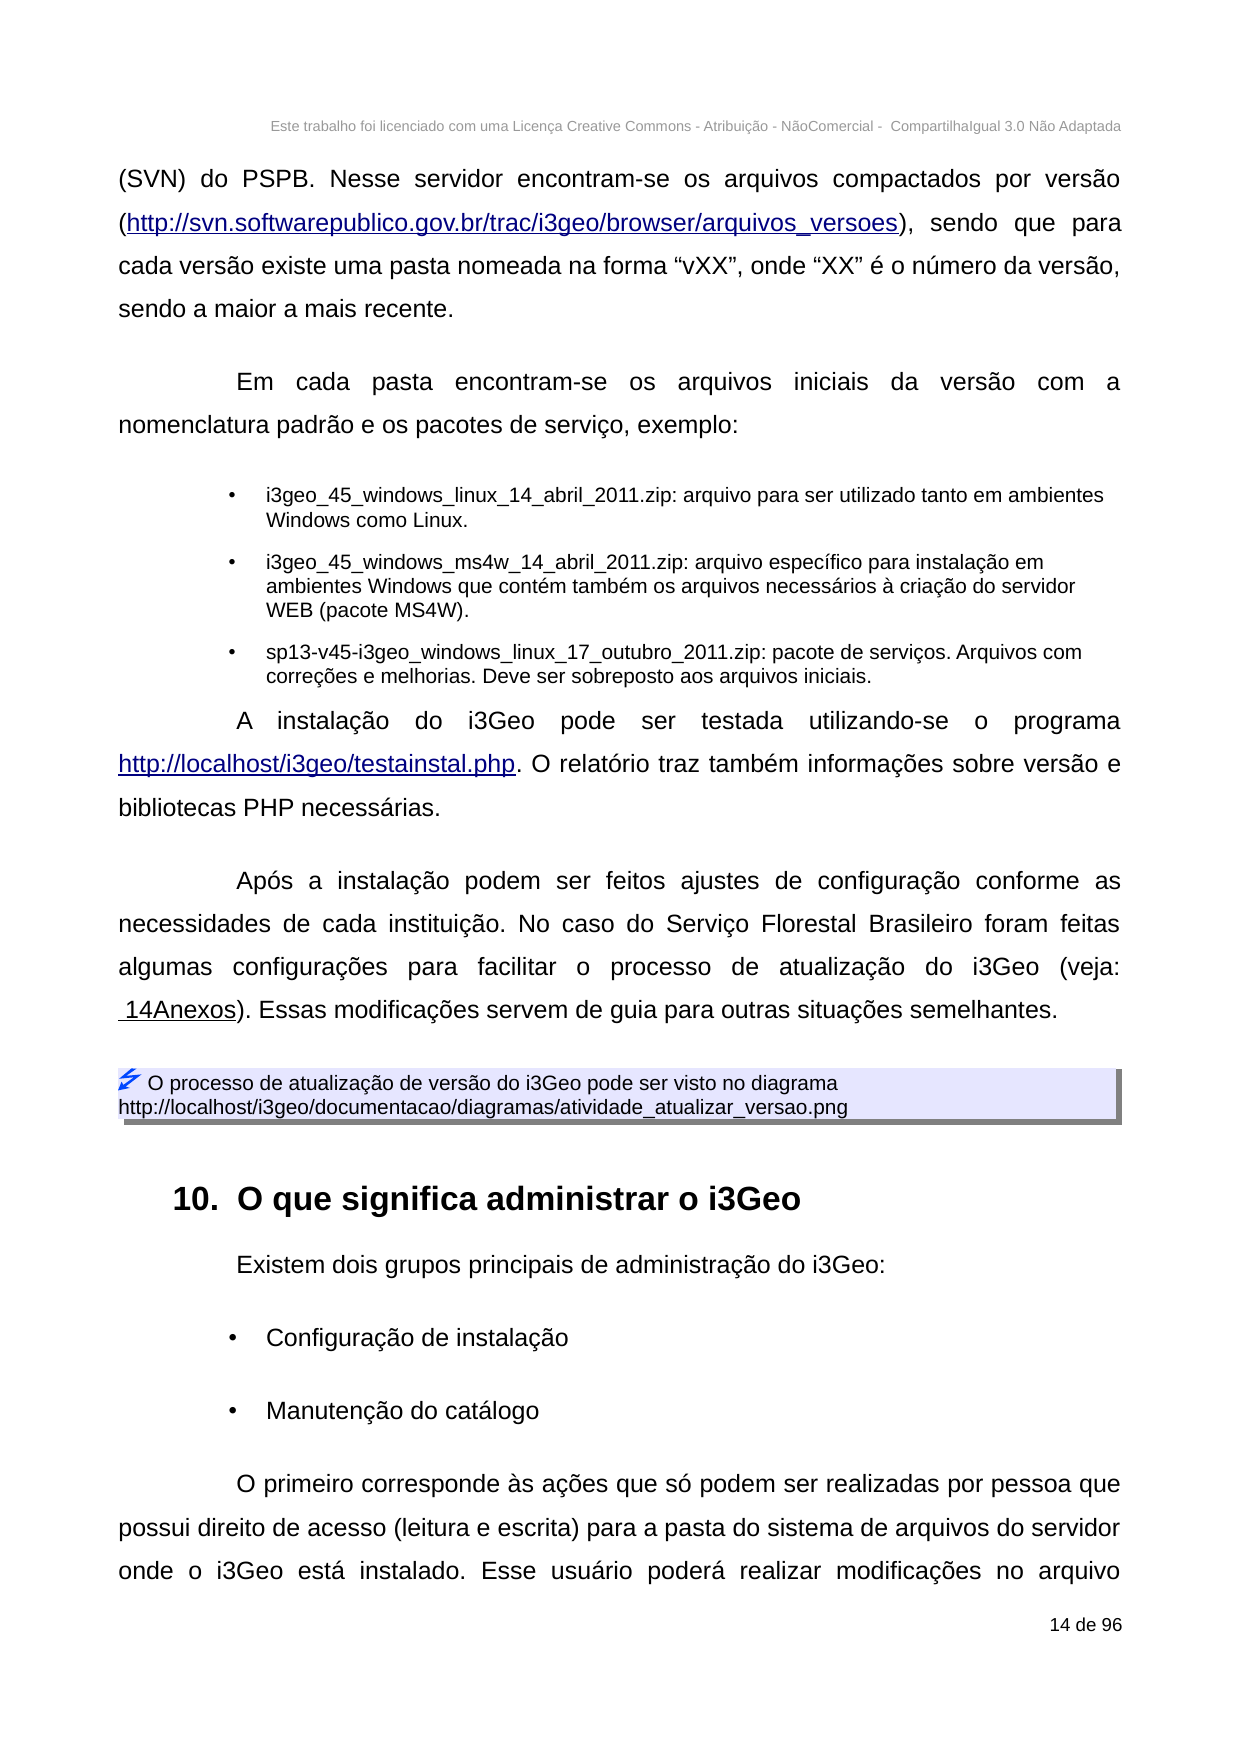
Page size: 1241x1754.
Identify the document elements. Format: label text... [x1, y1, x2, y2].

text Em cada pasta encontram-se os arquivos iniciais da versão com a nomenclatura padrão e os pacotes de serviço, exemplo: [118, 367, 1122, 439]
text O primeiro corresponde às ações que só podem ser realizadas por pessoa que possui direito de acesso (leitura e escrita) para a pasta do sistema de arquivos do servidor onde o i3Geo está instalado. Esse usuário poderá realizar modificações no arquivo i3geo/ms_configura.php e nos MAPFILES de inicialização, além daqueles que controlam a interface dos mapas interativos (normalmente esses arquivos localizam-se na pasta i3geo/interface, mas podem ser armazenados em outro local, veja: 14.2.Configuração específica do SFB). [118, 1469, 1122, 1584]
text A instalação do i3Geo pode ser testada utilizando-se o programa http://localhost/i3geo/testainstal.php. O relatório traz também informações sobre versão e bibliotecas PHP necessárias. [118, 706, 1122, 821]
text O processo de atualização de versão do i3Geo pode ser visto no diagrama http://localhost/i3geo/documentacao/diagramas/atividade_atualizar_versao.png [118, 1068, 1116, 1119]
list Configuração de instalação [228, 1323, 1122, 1352]
list Manutenção do catálogo [228, 1396, 1122, 1425]
text Após a instalação podem ser feitos ajustes de configuração conforme as necessidades de cada instituição. No caso do Serviço Florestal Brasileiro foram feitas algumas configurações para facilitar o processo de atualização do i3Geo (veja: 14.Anexos). Essas modificações servem de guia para outras situações semelhantes. [118, 866, 1122, 1024]
list i3geo_45_windows_linux_14_abril_2011.zip: arquivo para ser utilizado tanto em ambientes Windows como Linux. [228, 483, 1122, 531]
subtitle O que significa administrar o i3Geo [163, 1179, 1077, 1218]
list i3geo_45_windows_ms4w_14_abril_2011.zip: arquivo específico para instalação em ambientes Windows que contém também os arquivos necessários à criação do servidor WEB (pacote MS4W). [228, 550, 1122, 622]
text Existem dois grupos principais de administração do i3Geo: [118, 1249, 1122, 1278]
list sp13-v45-i3geo_windows_linux_17_outubro_2011.zip: pacote de serviços. Arquivos com correções e melhorias. Deve ser sobreposto aos arquivos iniciais. [228, 640, 1122, 688]
text (SVN) do PSPB. Nesse servidor encontram-se os arquivos compactados por versão (http://svn.softwarepublico.gov.br/trac/i3geo/browser/arquivos_versoes), sendo que para cada versão existe uma pasta nomeada na forma “vXX”, onde “XX” é o número da versão, sendo a maior a mais recente. [118, 164, 1122, 322]
